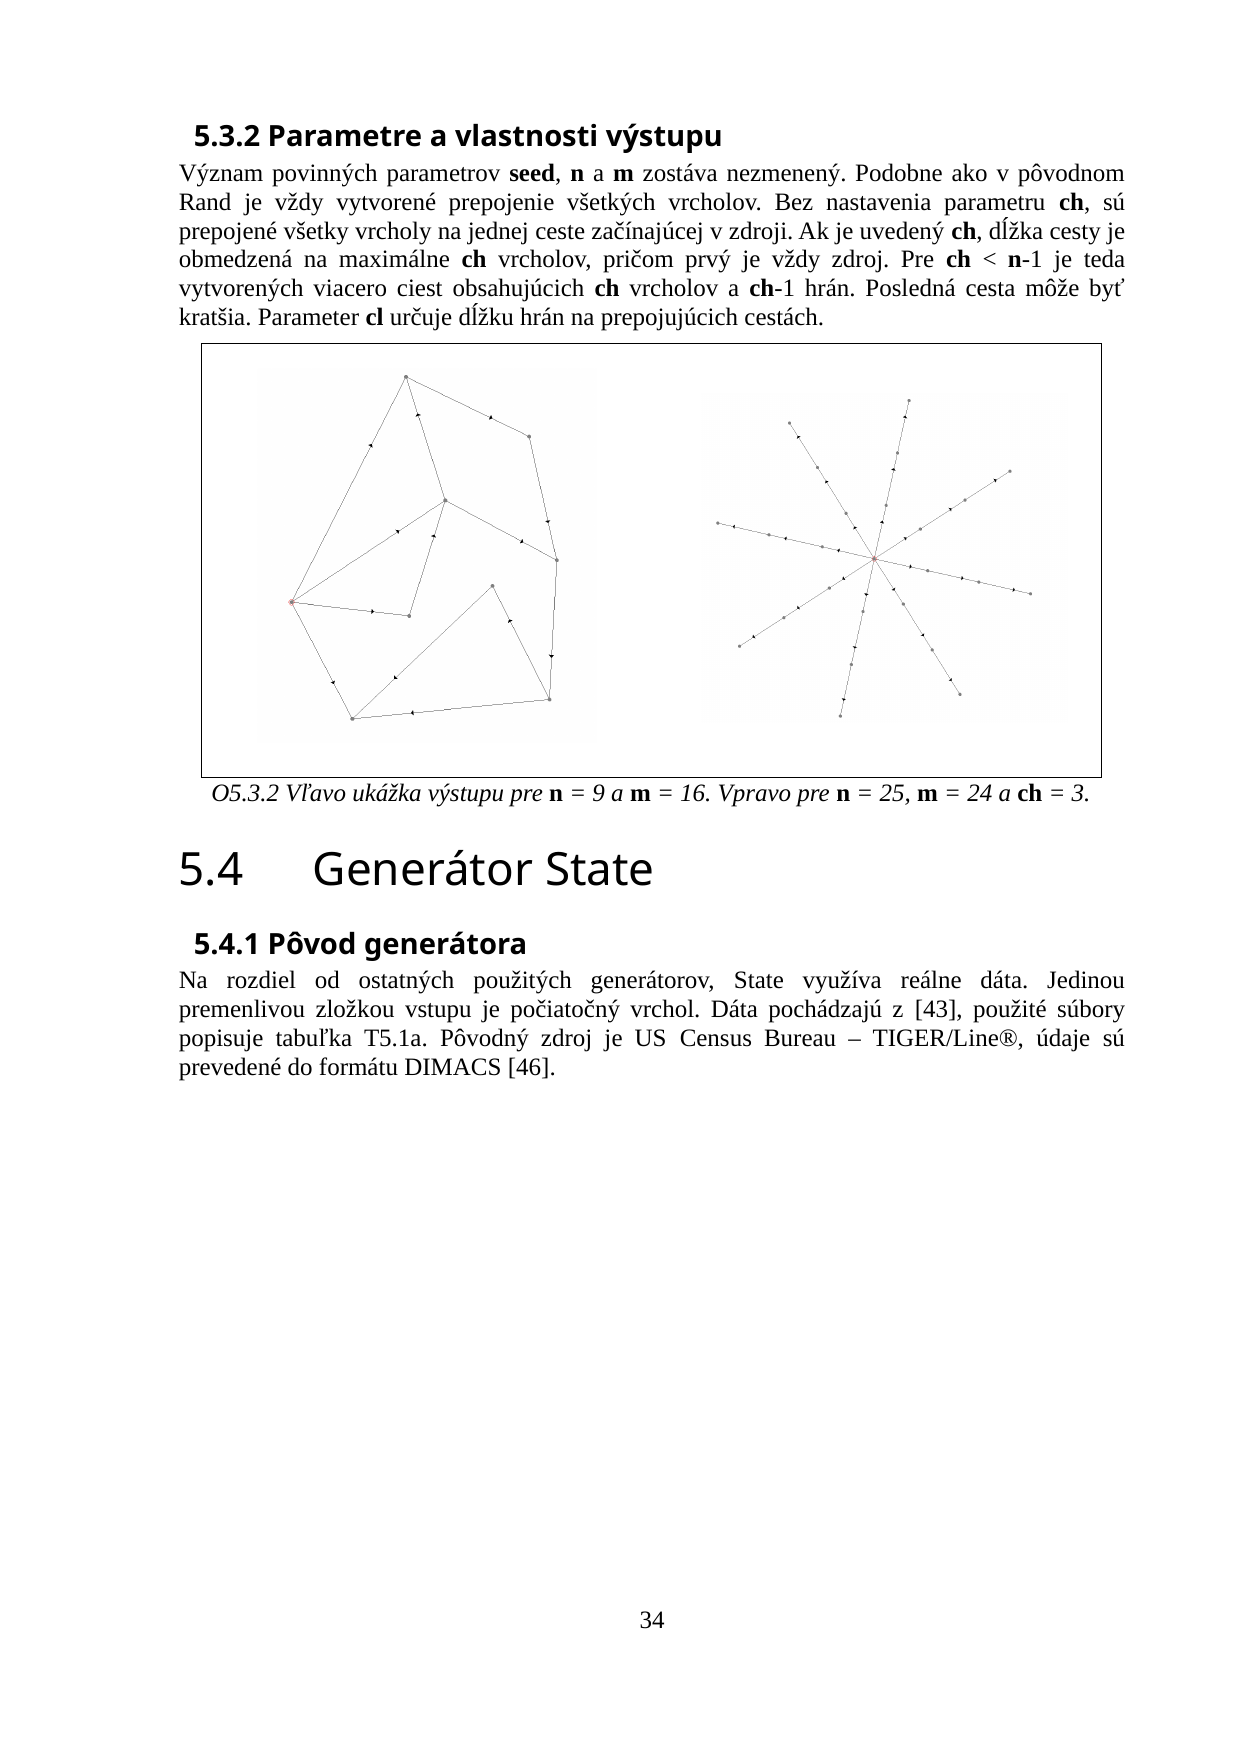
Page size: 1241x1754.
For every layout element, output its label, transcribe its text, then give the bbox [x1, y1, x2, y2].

picture [700, 393, 1069, 723]
subtitle Parametre a vlastnosti výstupu [193, 116, 1125, 155]
table_header [652, 344, 1101, 777]
subtitle Generátor State [178, 837, 1125, 899]
picture [256, 368, 598, 743]
text O5.3.2 Vľavo ukážka výstupu pre n = 9 a m = 16. Vpravo pre n = 25, m = 24 a ch = 3. [178, 778, 1125, 807]
text Na rozdiel od ostatných použitých generátorov, State využíva reálne dáta. Jedinou premenlivou zložkou vstupu je počiatočný vrchol. Dáta pochádzajú z [43], použité súbory popisuje tabuľka T5.1a. Pôvodný zdroj je US Census Bureau – TIGER/Line®, údaje sú prevedené do formátu DIMACS [46]. [178, 966, 1125, 1081]
subtitle Pôvod generátora [193, 923, 1125, 963]
table_header [202, 344, 652, 777]
text Význam povinných parametrov seed, n a m zostáva nezmenený. Podobne ako v pôvodnom Rand je vždy vytvorené prepojenie všetkých vrcholov. Bez nastavenia parametru ch, sú prepojené všetky vrcholy na jednej ceste začínajúcej v zdroji. Ak je uvedený ch, dĺžka cesty je obmedzená na maximálne ch vrcholov, pričom prvý je vždy zdroj. Pre ch < n-1 je teda vytvorených viacero ciest obsahujúcich ch vrcholov a ch-1 hrán. Posledná cesta môže byť kratšia. Parameter cl určuje dĺžku hrán na prepojujúcich cestách. [178, 158, 1125, 331]
